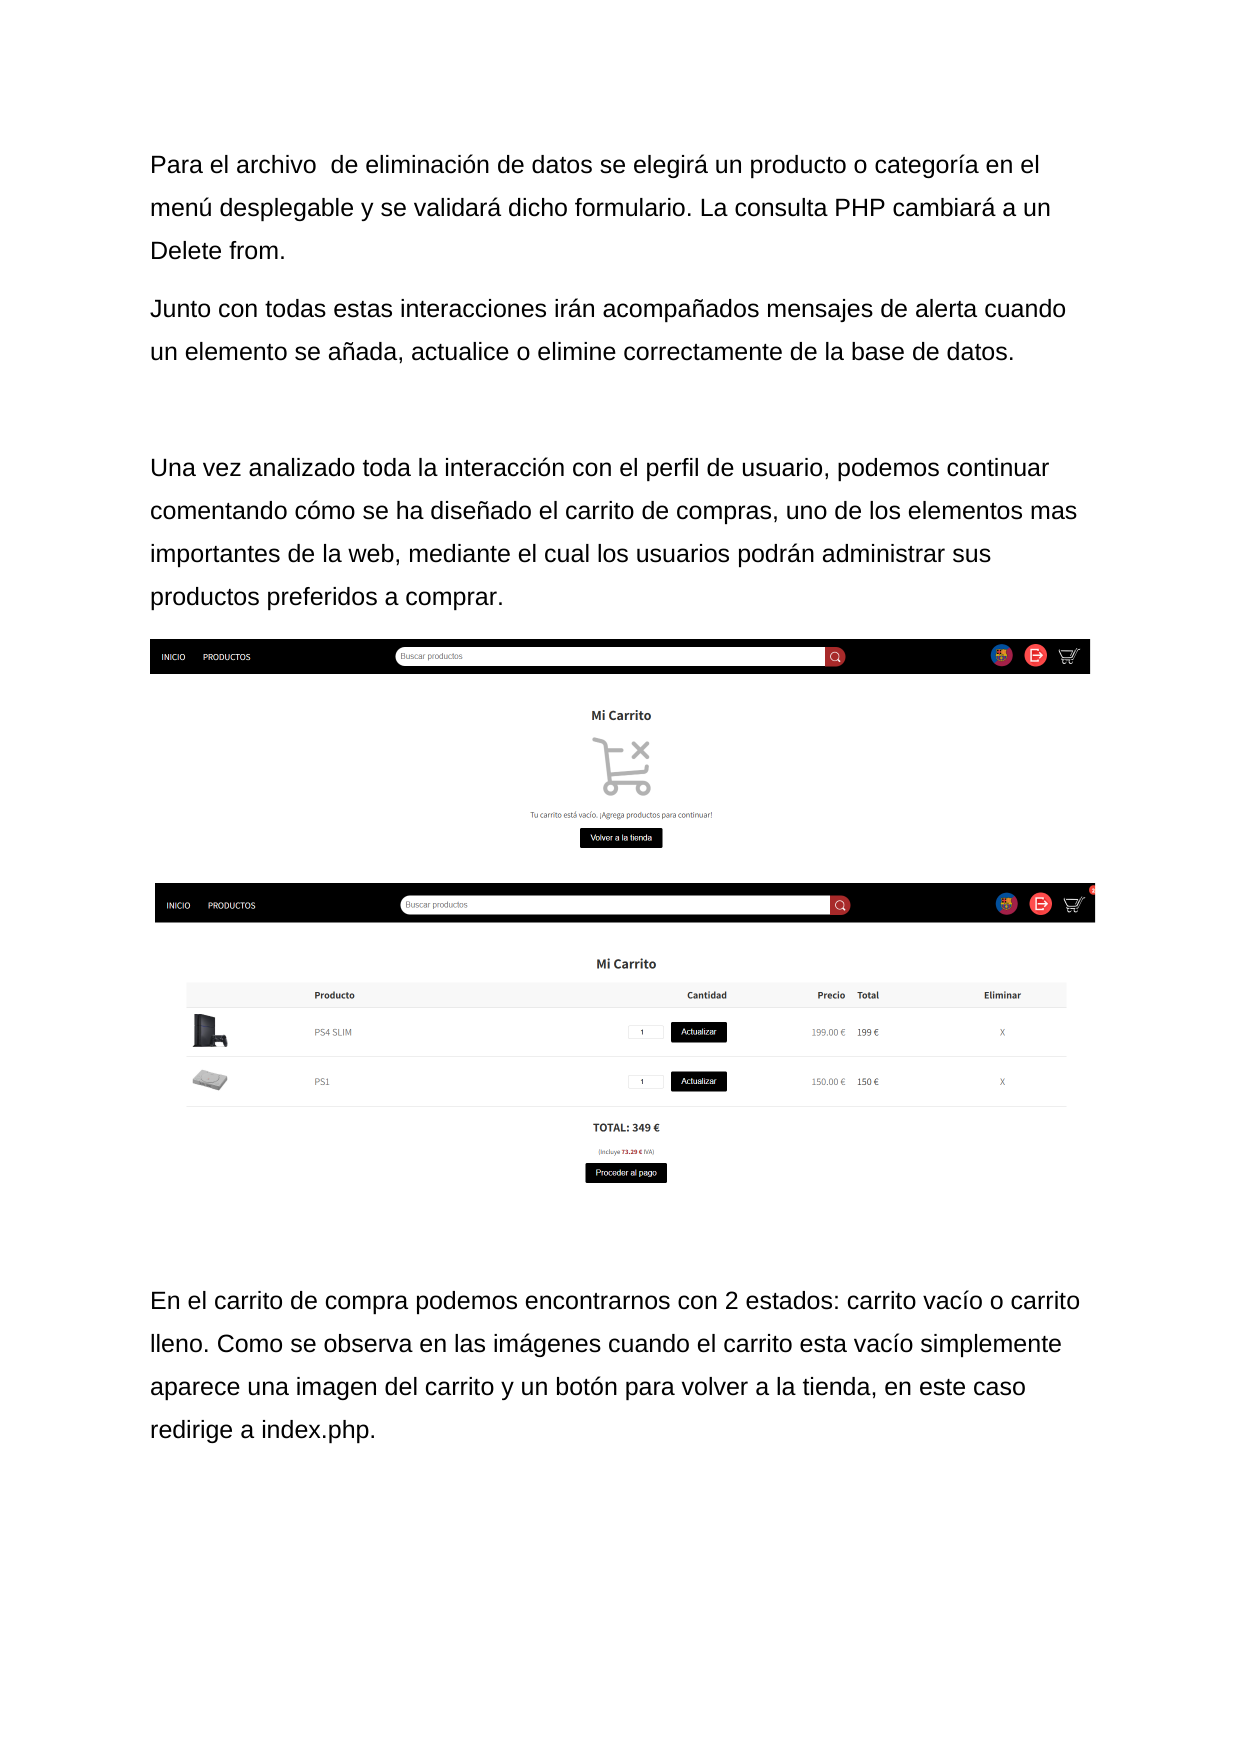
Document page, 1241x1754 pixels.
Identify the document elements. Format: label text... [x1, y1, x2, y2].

picture [155, 883, 1096, 1200]
text Junto con todas estas interacciones irán acompañados mensajes de alerta cuando un elemento se añada, actualice o elimine correctamente de la base de datos. [150, 294, 1090, 366]
text En el carrito de compra podemos encontrarnos con 2 estados: carrito vacío o carrito lleno. Como se observa en las imágenes cuando el carrito esta vacío simplemente aparece una imagen del carrito y un botón para volver a la tienda, en este caso redirige a index.php. [150, 1286, 1090, 1444]
picture [150, 639, 1091, 861]
text Una vez analizado toda la interacción con el perfil de usuario, podemos continuar comentando cómo se ha diseñado el carrito de compras, uno de los elementos mas importantes de la web, mediante el cual los usuarios podrán administrar sus productos preferidos a comprar. [150, 452, 1090, 611]
text Para el archivo de eliminación de datos se elegirá un producto o categoría en el menú desplegable y se validará dicho formulario. La consulta PHP cambiará a un Delete from. [150, 150, 1090, 265]
